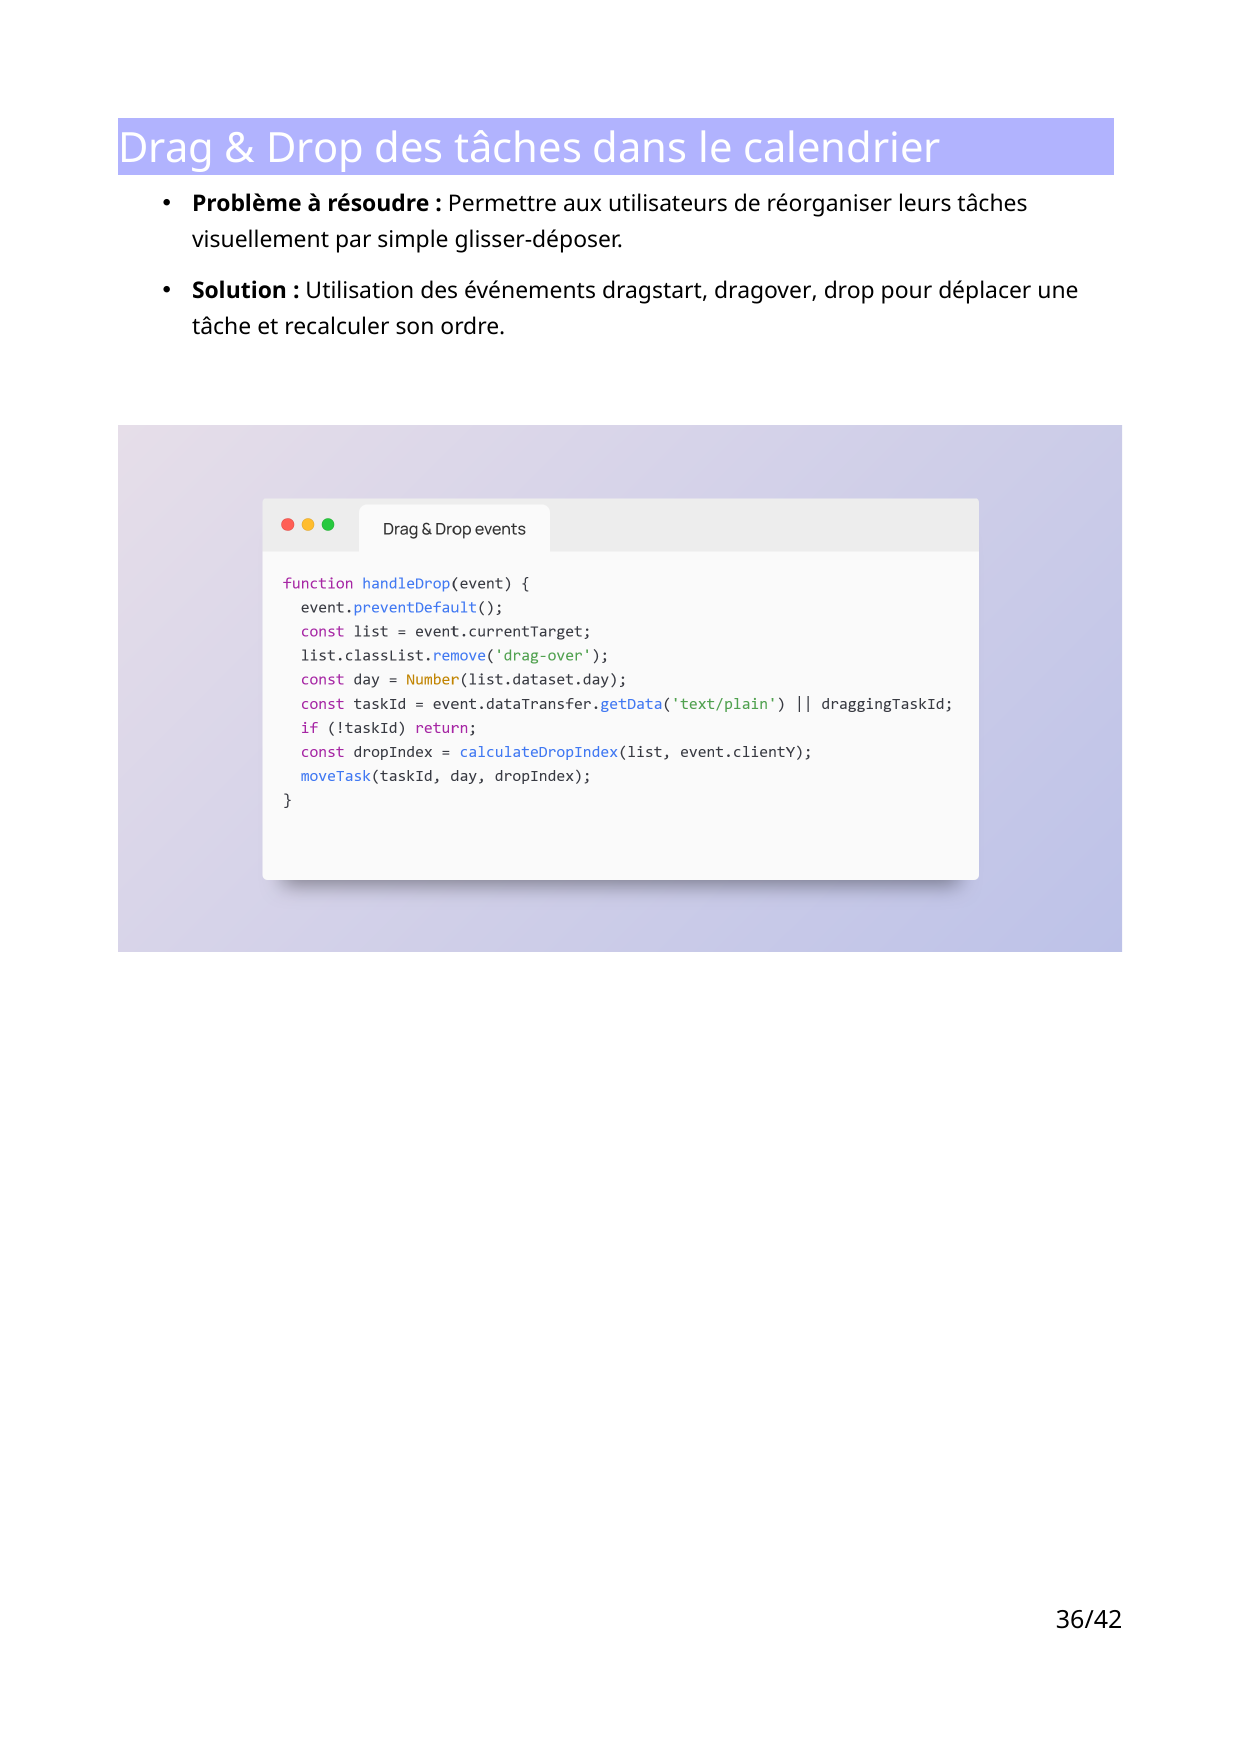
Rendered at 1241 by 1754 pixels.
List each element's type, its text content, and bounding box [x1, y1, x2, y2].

subtitle Drag & Drop des tâches dans le calendrier [118, 118, 1122, 175]
list Solution : Utilisation des événements dragstart, dragover, drop pour déplacer une tâche et recalculer son ordre. [162, 274, 1122, 341]
list Problème à résoudre : Permettre aux utilisateurs de réorganiser leurs tâches visuellement par simple glisser-déposer. [162, 187, 1122, 254]
picture [118, 425, 1123, 952]
